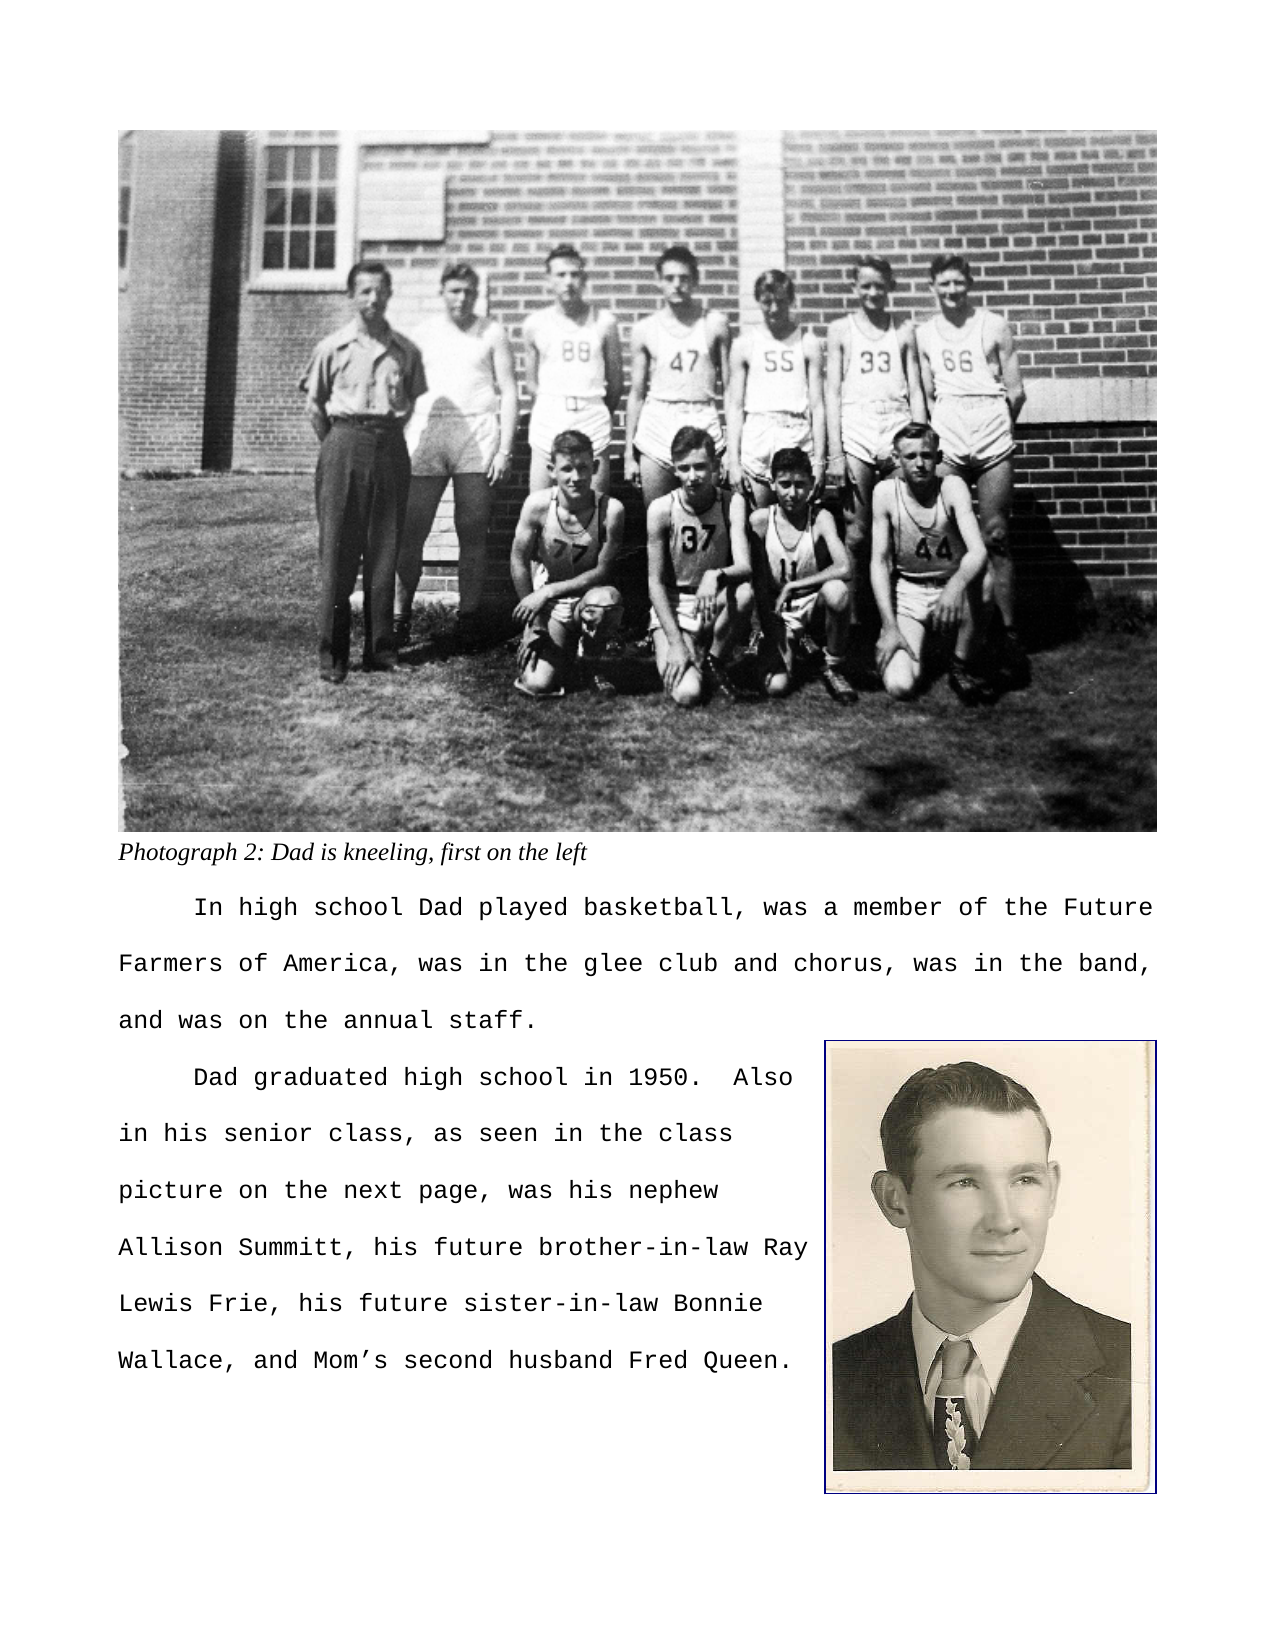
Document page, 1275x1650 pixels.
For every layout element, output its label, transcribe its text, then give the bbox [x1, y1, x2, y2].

text [118, 118, 1157, 130]
picture [826, 1041, 1155, 1493]
text Photograph 2: Dad is kneeling, first on the left [118, 832, 1157, 866]
text Dad graduated high school in 1950. Also in his senior class, as seen in the class picture on the next page, was his nephew Allison Summitt, his future brother-in-law Ray Lewis Frie, his future sister-in-law Bonnie Wallace, and Mom’s second husband Fred Queen. [118, 1064, 824, 1376]
picture [118, 130, 1157, 832]
text In high school Dad played basketball, was a member of the Future Farmers of America, was in the glee club and chorus, was in the band, and was on the annual staff. [118, 866, 1157, 1036]
